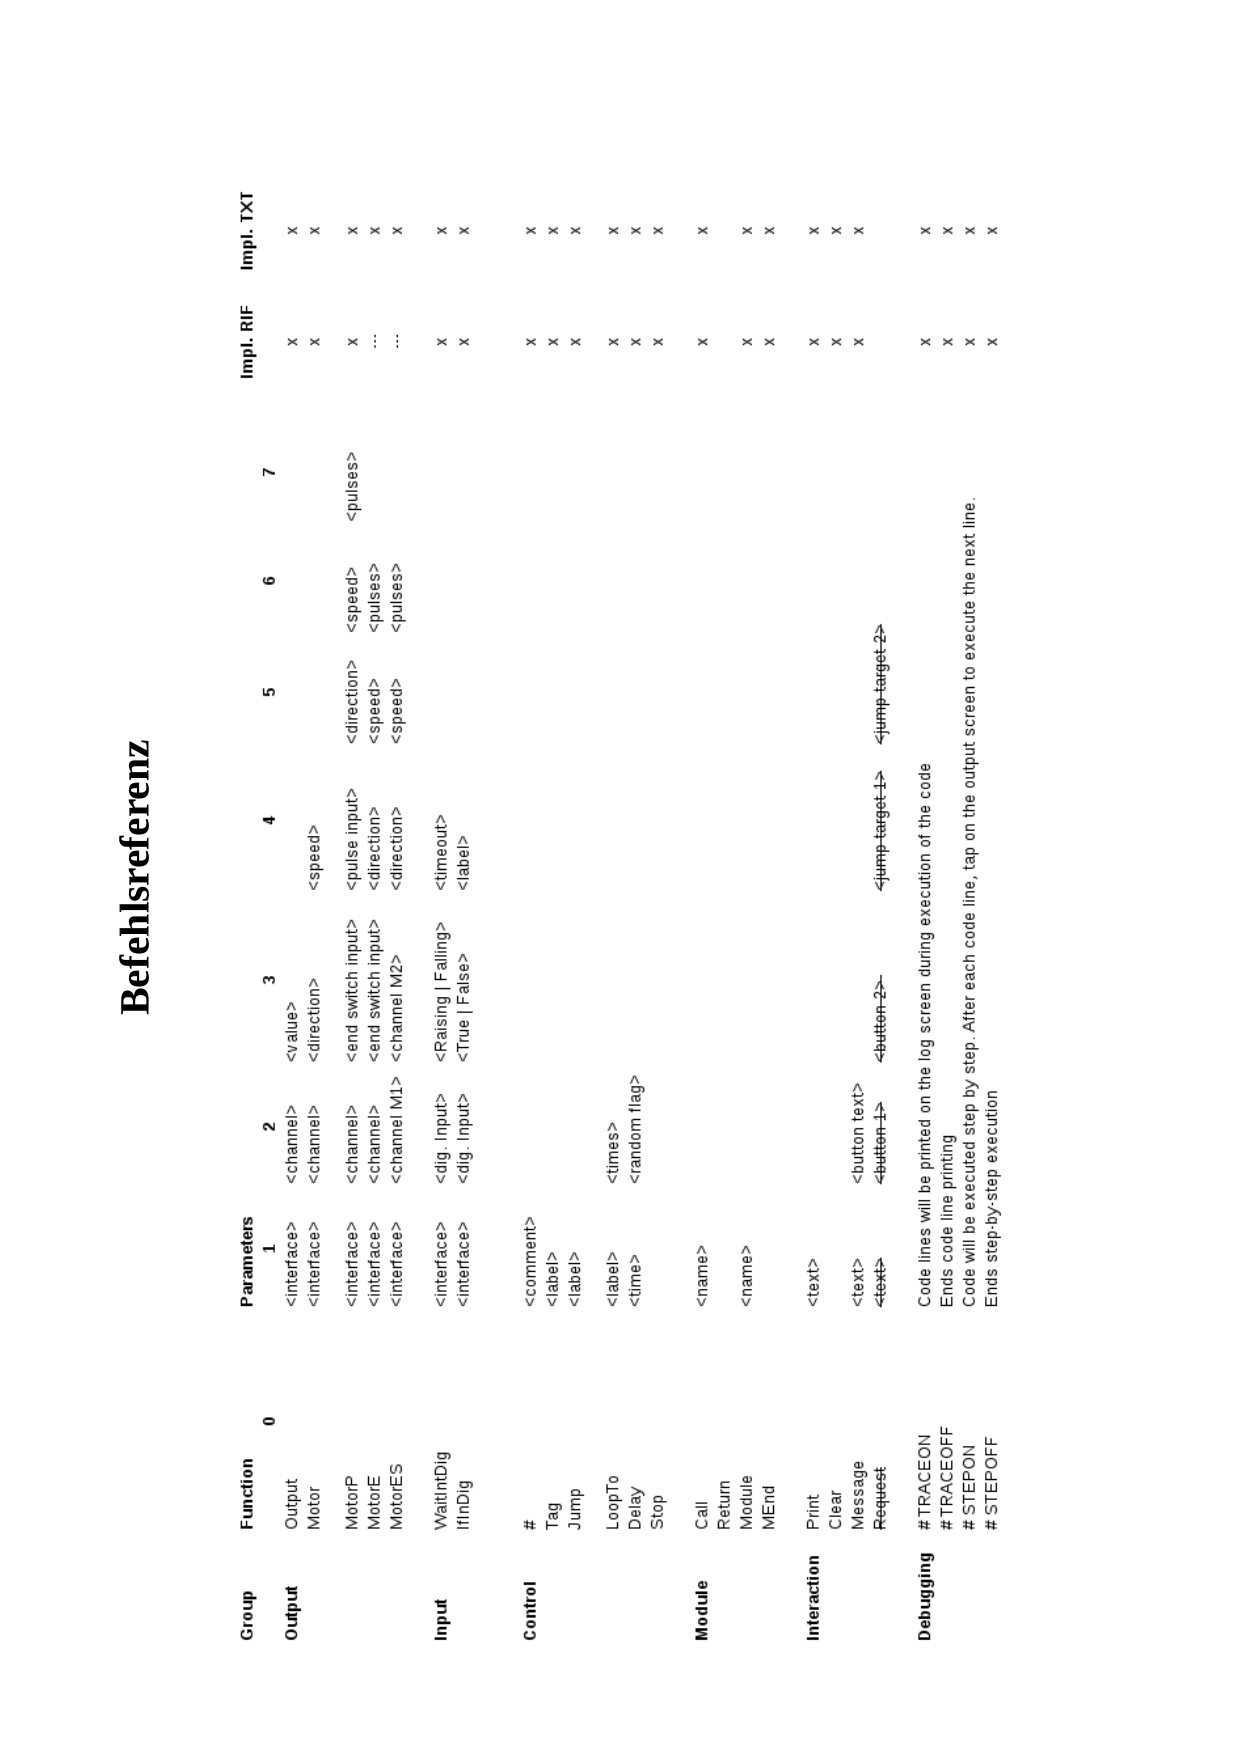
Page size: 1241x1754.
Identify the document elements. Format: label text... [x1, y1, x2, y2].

picture [233, 166, 1005, 1644]
text Befehlsreferenz [118, 118, 1122, 156]
